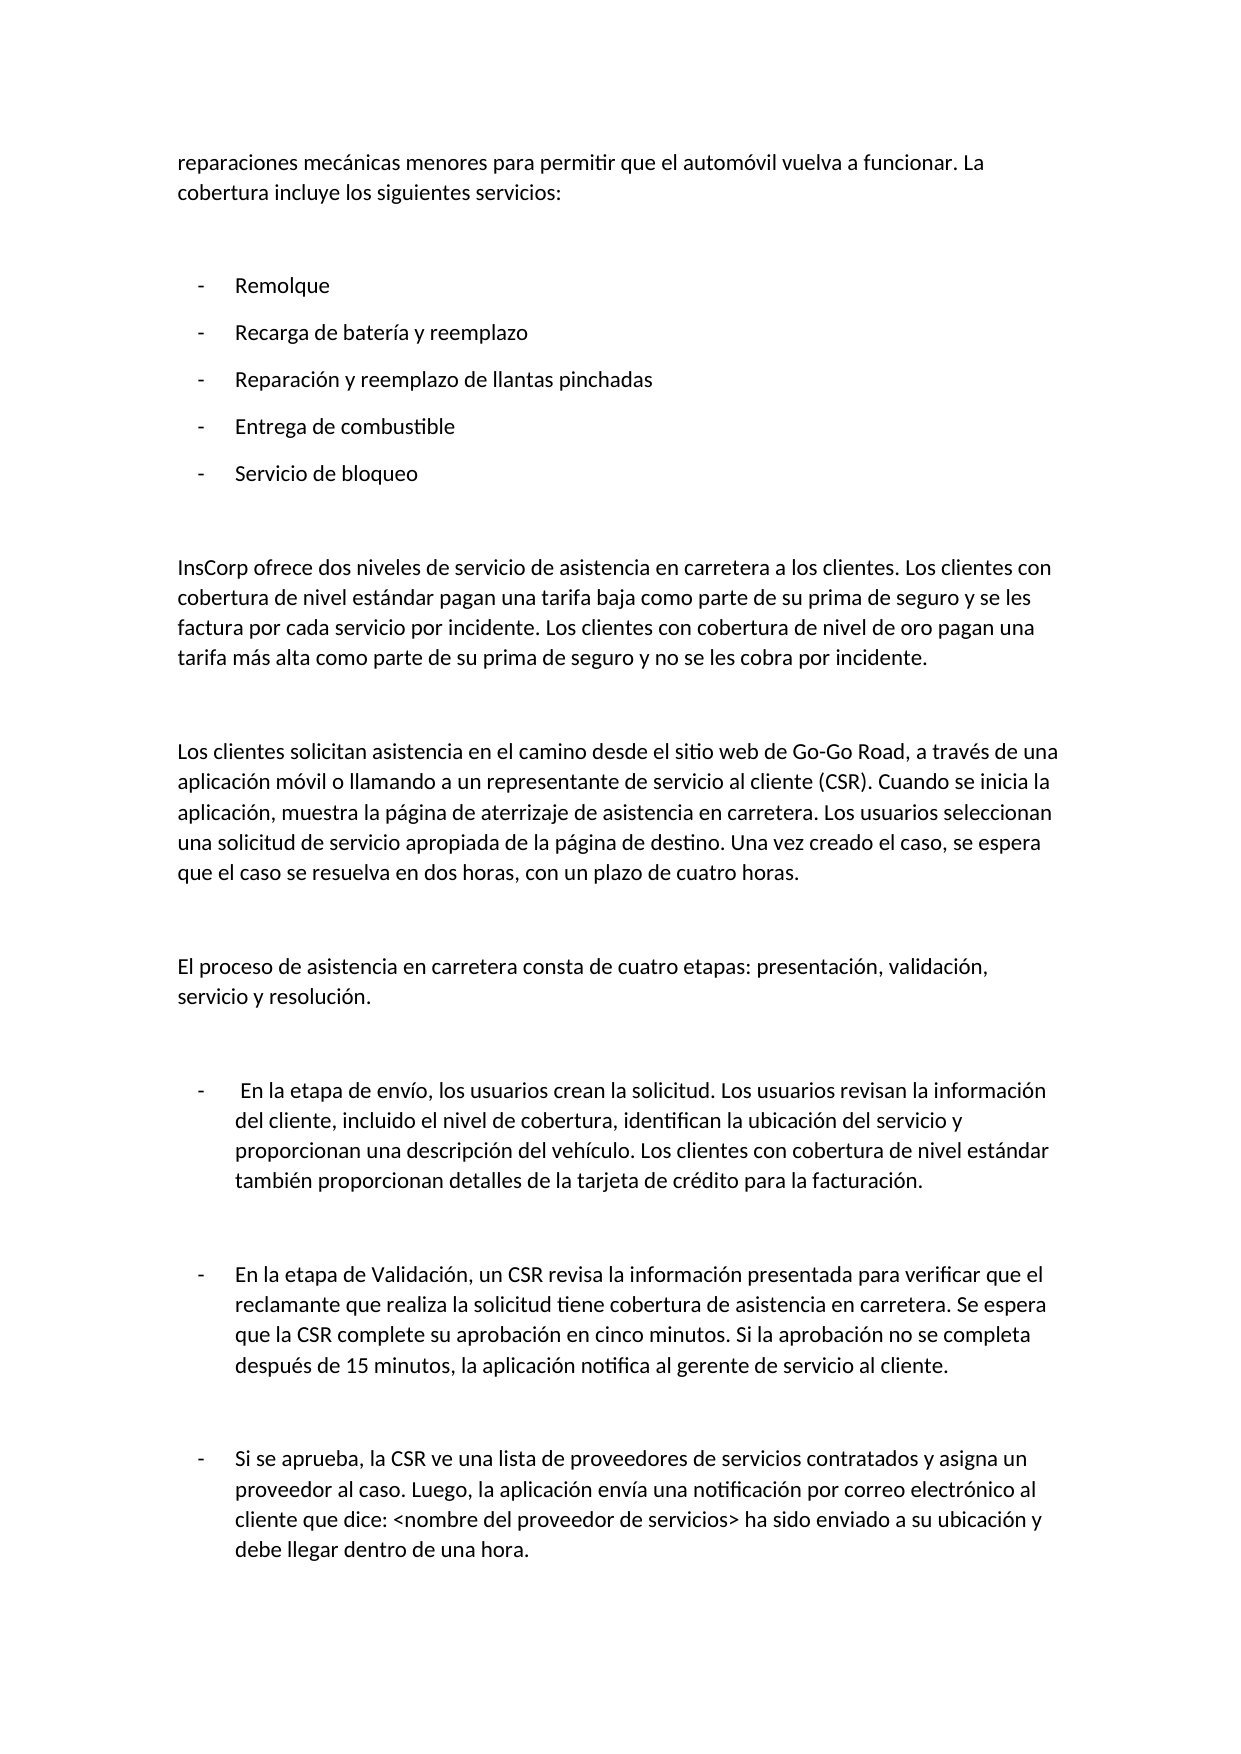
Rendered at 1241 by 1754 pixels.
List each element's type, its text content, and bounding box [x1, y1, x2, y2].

list Si se aprueba, la CSR ve una lista de proveedores de servicios contratados y asigna un proveedor al caso. Luego, la aplicación envía una notificación por correo electrónico al cliente que dice: <nombre del proveedor de servicios> ha sido enviado a su ubicación y debe llegar dentro de una hora. [197, 1444, 1063, 1563]
list Recarga de batería y reemplazo [197, 318, 1063, 346]
list Entrega de combustible [197, 412, 1063, 440]
list Servicio de bloqueo [197, 459, 1063, 487]
list En la etapa de envío, los usuarios crean la solicitud. Los usuarios revisan la información del cliente, incluido el nivel de cobertura, identifican la ubicación del servicio y proporcionan una descripción del vehículo. Los clientes con cobertura de nivel estándar también proporcionan detalles de la tarjeta de crédito para la facturación. [197, 1076, 1063, 1194]
text reparaciones mecánicas menores para permitir que el automóvil vuelva a funcionar. La cobertura incluye los siguientes servicios: [177, 148, 1063, 206]
list En la etapa de Validación, un CSR revisa la información presentada para verificar que el reclamante que realiza la solicitud tiene cobertura de asistencia en carretera. Se espera que la CSR complete su aprobación en cinco minutos. Si la aprobación no se completa después de 15 minutos, la aplicación notifica al gerente de servicio al cliente. [197, 1260, 1063, 1379]
text InsCorp ofrece dos niveles de servicio de asistencia en carretera a los clientes. Los clientes con cobertura de nivel estándar pagan una tarifa baja como parte de su prima de seguro y se les factura por cada servicio por incidente. Los clientes con cobertura de nivel de oro pagan una tarifa más alta como parte de su prima de seguro y no se les cobra por incidente. [177, 553, 1063, 671]
text El proceso de asistencia en carretera consta de cuatro etapas: presentación, validación, servicio y resolución. [177, 952, 1063, 1010]
text Los clientes solicitan asistencia en el camino desde el sitio web de Go-Go Road, a través de una aplicación móvil o llamando a un representante de servicio al cliente (CSR). Cuando se inicia la aplicación, muestra la página de aterrizaje de asistencia en carretera. Los usuarios seleccionan una solicitud de servicio apropiada de la página de destino. Una vez creado el caso, se espera que el caso se resuelva en dos horas, con un plazo de cuatro horas. [177, 737, 1063, 886]
list Reparación y reemplazo de llantas pinchadas [197, 365, 1063, 393]
list Remolque [197, 272, 1063, 299]
